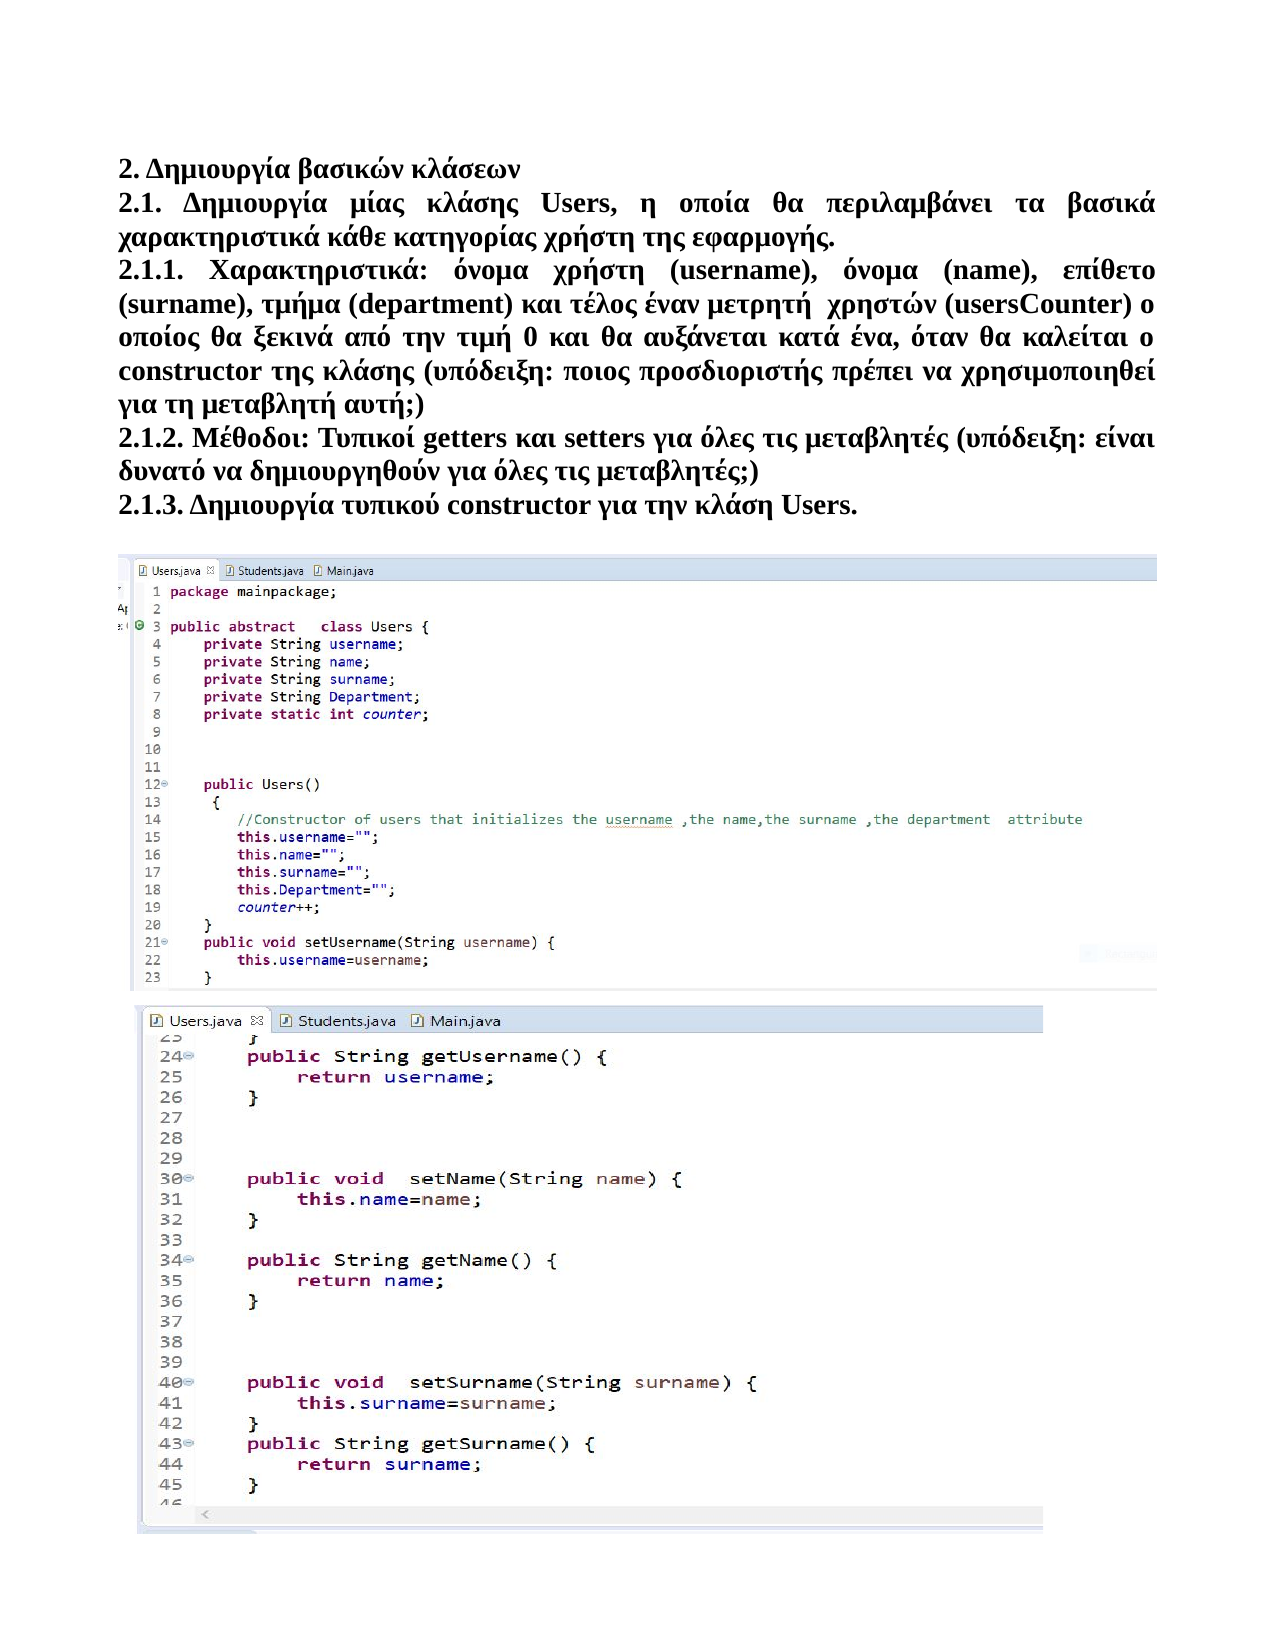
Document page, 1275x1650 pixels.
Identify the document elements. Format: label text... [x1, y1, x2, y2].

text 2.1.2. Μέθοδοι: Τυπικοί getters και setters για όλες τις μεταβλητές (υπόδειξη: είναι δυνατό να δημιουργηθούν για όλες τις μεταβλητές;) [118, 420, 1157, 487]
text 2.1.3. Δημιουργία τυπικού constructor για την κλάση Users. [118, 487, 1157, 521]
picture [134, 1005, 1044, 1534]
picture [118, 554, 1157, 991]
text 2.1.1. Χαρακτηριστικά: όνομα χρήστη (username), όνομα (name), επίθετο (surname), τμήμα (department) και τέλος έναν μετρητή χρηστών (usersCounter) ο οποίος θα ξεκινά από την τιμή 0 και θα αυξάνεται κατά ένα, όταν θα καλείται ο constructor της κλάσης (υπόδειξη: ποιος προσδιοριστής πρέπει να χρησιμοποιηθεί για τη μεταβλητή αυτή;) [118, 252, 1157, 420]
text 2. Δημιουργία βασικών κλάσεων [118, 152, 1157, 185]
text 2.1. Δημιουργία μίας κλάσης Users, η οποία θα περιλαμβάνει τα βασικά χαρακτηριστικά κάθε κατηγορίας χρήστη της εφαρμογής. [118, 185, 1157, 252]
